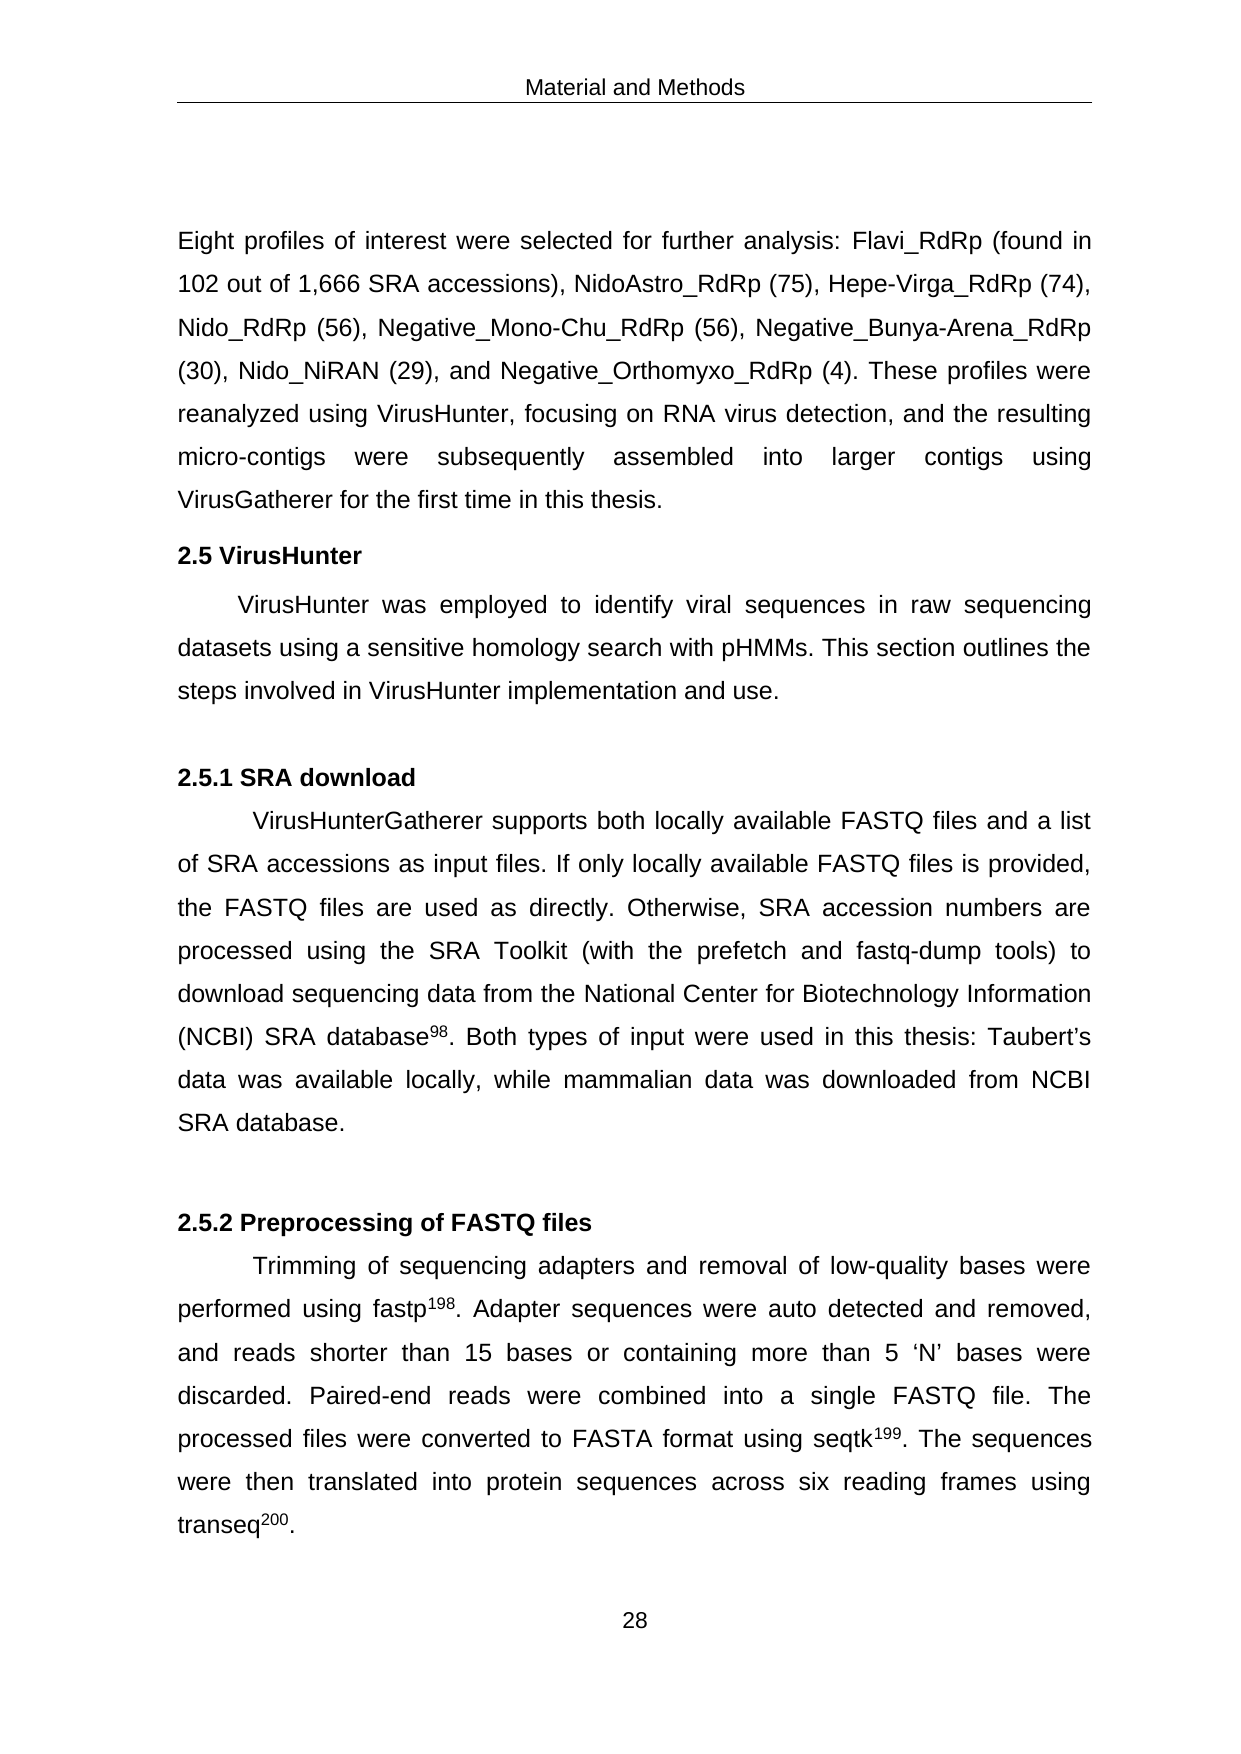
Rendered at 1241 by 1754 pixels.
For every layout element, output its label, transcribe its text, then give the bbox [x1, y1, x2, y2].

subtitle 2.5 VirusHunter [177, 541, 1092, 569]
text VirusHunterGatherer supports both locally available FASTQ files and a list of SRA accessions as input files. If only locally available FASTQ files is provided, the FASTQ files are used as directly. Otherwise, SRA accession numbers are processed using the SRA Toolkit (with the prefetch and fastq-dump tools) to download sequencing data from the National Center for Biotechnology Information (NCBI) SRA database98. Both types of input were used in this thesis: Taubert’s data was available locally, while mammalian data was downloaded from NCBI SRA database. [177, 806, 1092, 1137]
text Trimming of sequencing adapters and removal of low-quality bases were performed using fastp198. Adapter sequences were auto detected and removed, and reads shorter than 15 bases or containing more than 5 ‘N’ bases were discarded. Paired-end reads were combined into a single FASTQ file. The processed files were converted to FASTA format using seqtk199. The sequences were then translated into protein sequences across six reading frames using transeq200. [177, 1251, 1092, 1539]
text VirusHunter was employed to identify viral sequences in raw sequencing datasets using a sensitive homology search with pHMMs. This section outlines the steps involved in VirusHunter implementation and use. [177, 590, 1092, 705]
text Eight profiles of interest were selected for further analysis: Flavi_RdRp (found in 102 out of 1,666 SRA accessions), NidoAstro_RdRp (75), Hepe-Virga_RdRp (74), Nido_RdRp (56), Negative_Mono-Chu_RdRp (56), Negative_Bunya-Arena_RdRp (30), Nido_NiRAN (29), and Negative_Orthomyxo_RdRp (4). These profiles were reanalyzed using VirusHunter, focusing on RNA virus detection, and the resulting micro-contigs were subsequently assembled into larger contigs using VirusGatherer for the first time in this thesis. [177, 226, 1092, 514]
subtitle 2.5.2 Preprocessing of FASTQ files [177, 1208, 1092, 1237]
subtitle 2.5.1 SRA download [177, 763, 1092, 792]
